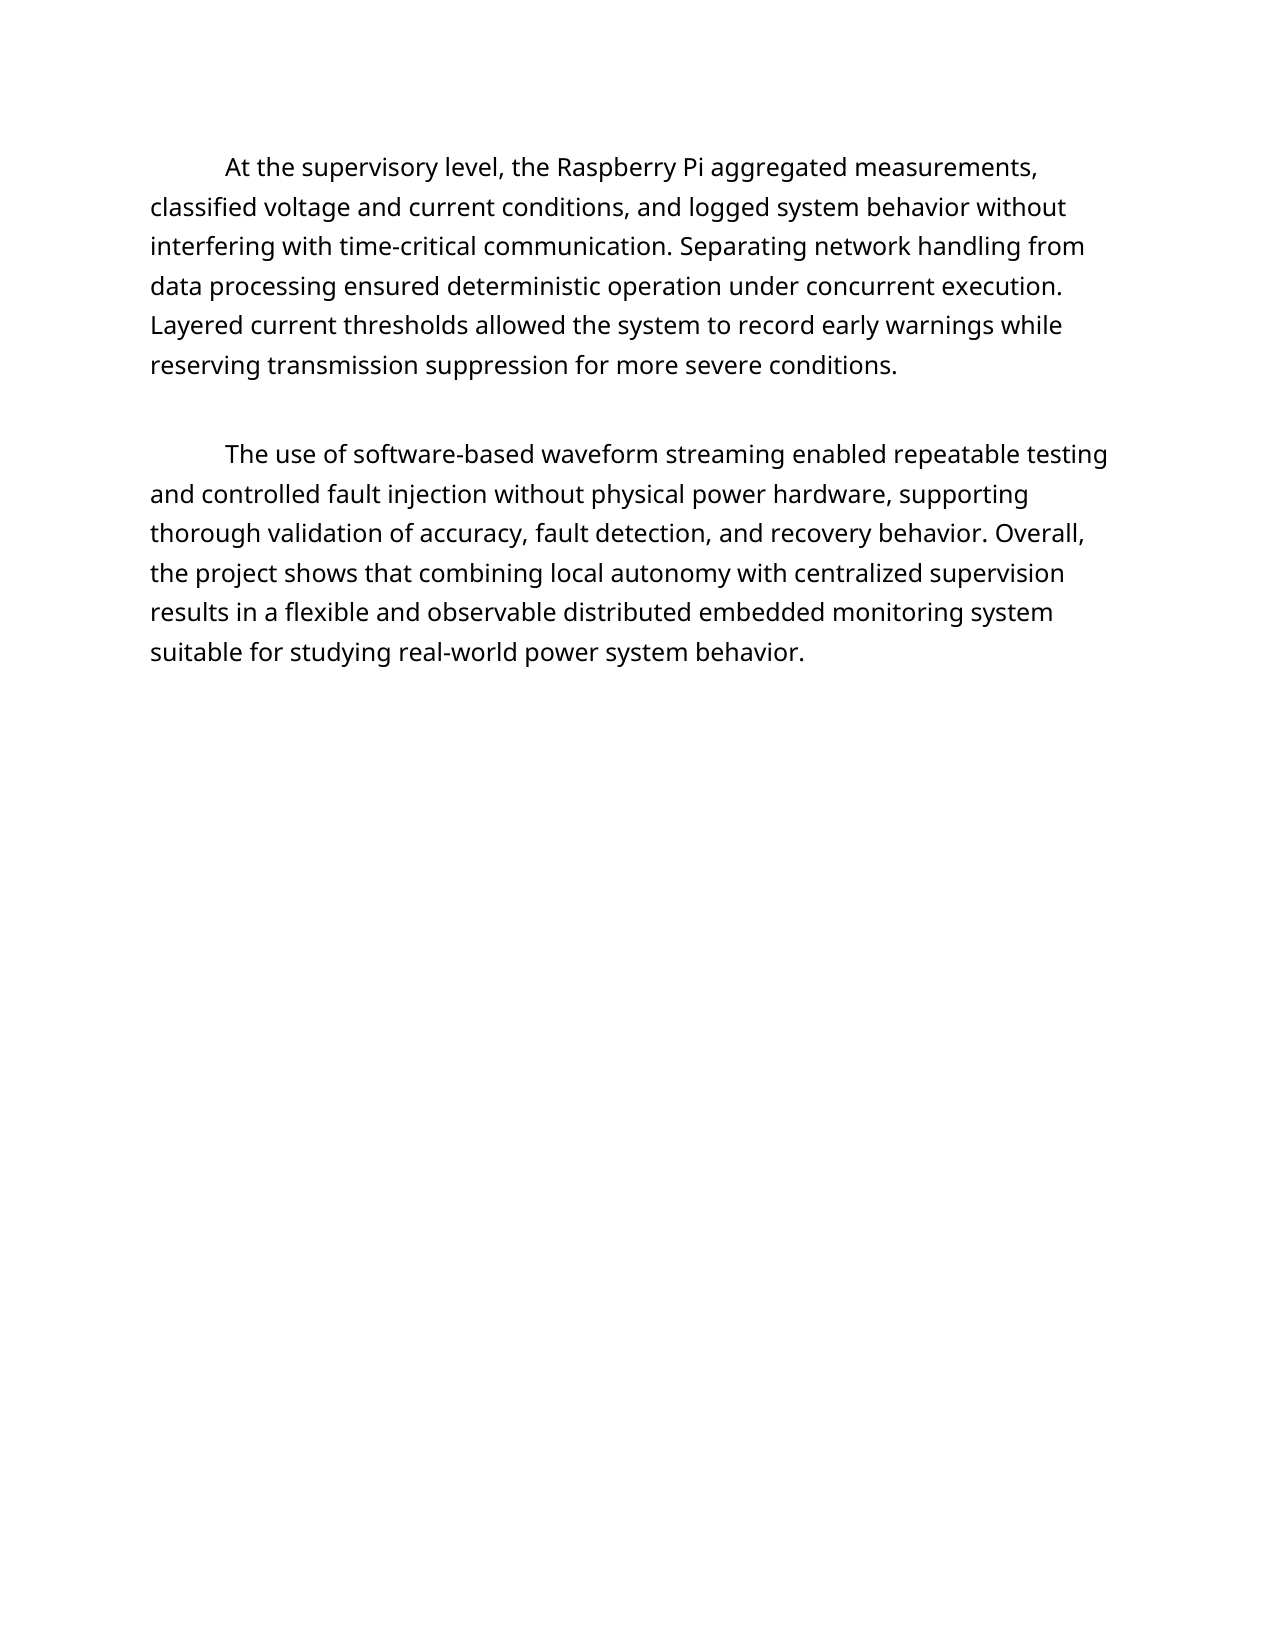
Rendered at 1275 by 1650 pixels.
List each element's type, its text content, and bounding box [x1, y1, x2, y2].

text The use of software-based waveform streaming enabled repeatable testing and controlled fault injection without physical power hardware, supporting thorough validation of accuracy, fault detection, and recovery behavior. Overall, the project shows that combining local autonomy with centralized supervision results in a flexible and observable distributed embedded monitoring system suitable for studying real-world power system behavior. [150, 437, 1125, 668]
text At the supervisory level, the Raspberry Pi aggregated measurements, classified voltage and current conditions, and logged system behavior without interfering with time-critical communication. Separating network handling from data processing ensured deterministic operation under concurrent execution. Layered current thresholds allowed the system to record early warnings while reserving transmission suppression for more severe conditions. [150, 150, 1125, 381]
